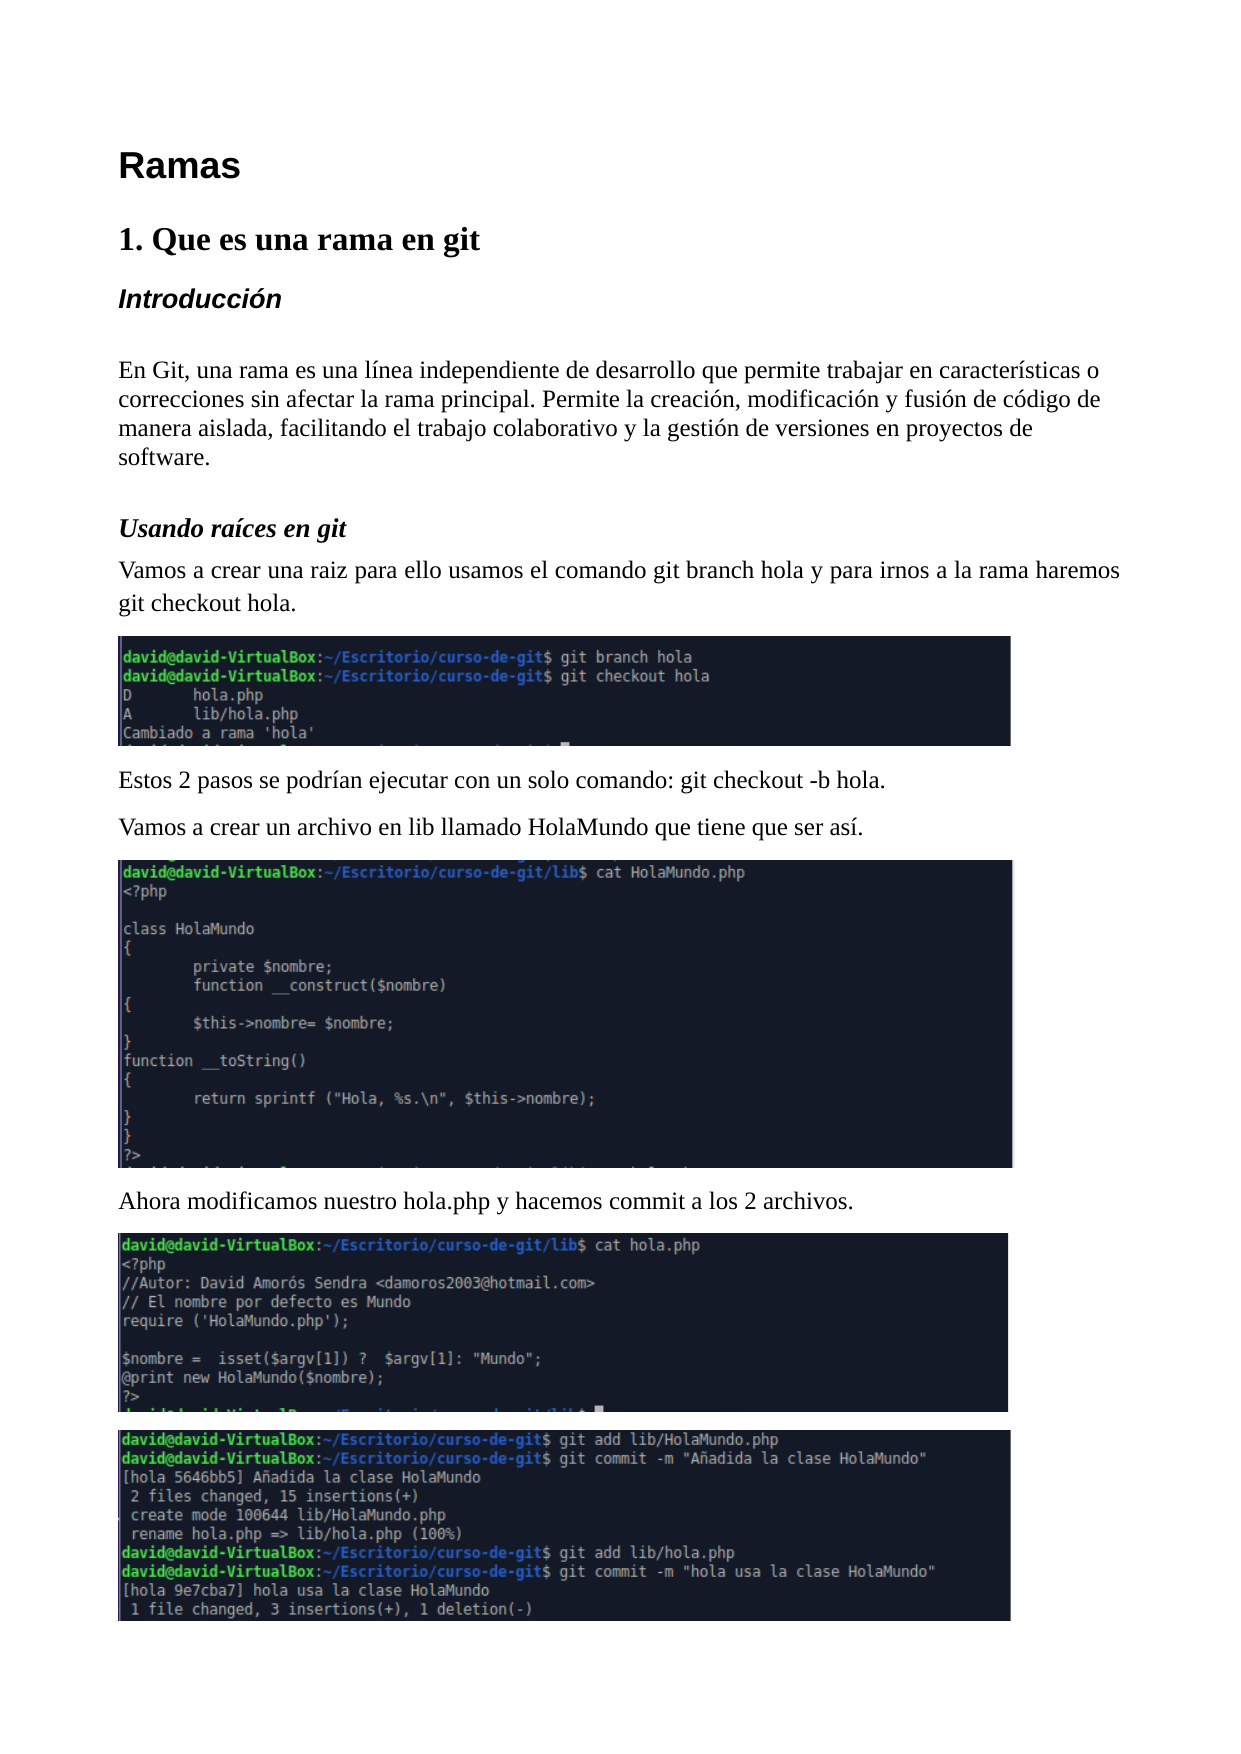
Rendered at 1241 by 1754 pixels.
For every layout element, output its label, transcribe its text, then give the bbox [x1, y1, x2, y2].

text Ahora modificamos nuestro hola.php y hacemos commit a los 2 archivos. [118, 1186, 1122, 1215]
subtitle Introducción [118, 283, 1122, 314]
picture [118, 636, 1011, 746]
text Vamos a crear un archivo en lib llamado HolaMundo que tiene que ser así. [118, 812, 1122, 841]
picture [118, 1233, 1009, 1412]
picture [118, 1430, 1011, 1621]
subtitle 1. Que es una rama en git [118, 219, 1122, 258]
subtitle Ramas [118, 143, 1122, 186]
subtitle Usando raíces en git [118, 512, 1122, 543]
picture [118, 860, 1015, 1168]
text Estos 2 pasos se podrían ejecutar con un solo comando: git checkout -b hola. [118, 765, 1122, 793]
text En Git, una rama es una línea independiente de desarrollo que permite trabajar en características o correcciones sin afectar la rama principal. Permite la creación, modificación y fusión de código de manera aislada, facilitando el trabajo colaborativo y la gestión de versiones en proyectos de software. [118, 327, 1122, 470]
text Vamos a crear una raiz para ello usamos el comando git branch hola y para irnos a la rama haremos git checkout hola. [118, 555, 1122, 617]
